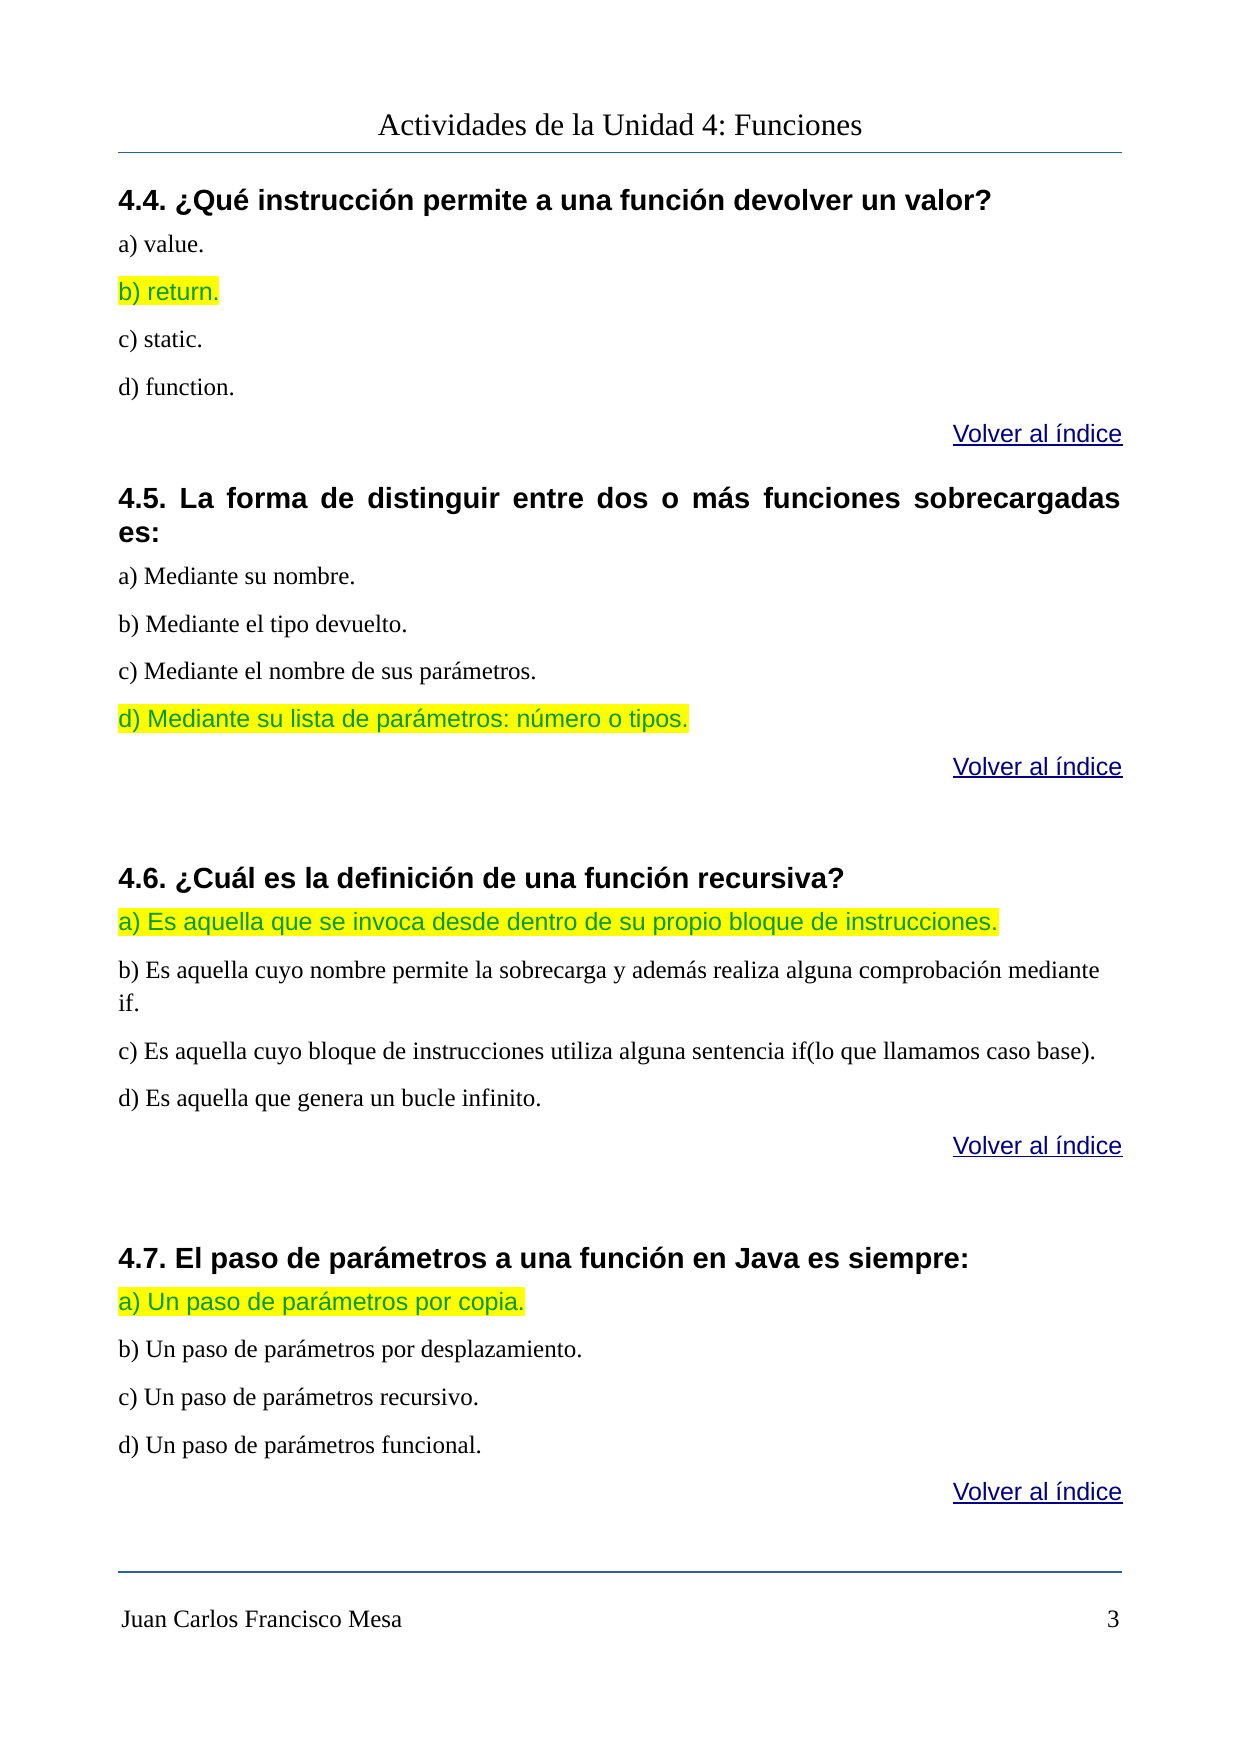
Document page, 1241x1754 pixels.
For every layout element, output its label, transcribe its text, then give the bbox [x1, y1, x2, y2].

text c) Un paso de parámetros recursivo. [118, 1382, 1122, 1411]
text d) function. [118, 372, 1122, 401]
text c) Es aquella cuyo bloque de instrucciones utiliza alguna sentencia if(lo que llamamos caso base). [118, 1036, 1122, 1064]
text a) Mediante su nombre. [118, 561, 1122, 590]
text b) Un paso de parámetros por desplazamiento. [118, 1334, 1122, 1363]
text b) Mediante el tipo devuelto. [118, 609, 1122, 637]
text c) static. [118, 324, 1122, 353]
text Volver al índice [118, 419, 1122, 448]
subtitle 4.7. El paso de parámetros a una función en Java es siempre: [118, 1241, 1122, 1274]
text b) Es aquella cuyo nombre permite la sobrecarga y además realiza alguna comprobación mediante if. [118, 955, 1122, 1017]
text a) Es aquella que se invoca desde dentro de su propio bloque de instrucciones. [118, 907, 1122, 936]
subtitle 4.6. ¿Cuál es la definición de una función recursiva? [118, 861, 1122, 895]
text c) Mediante el nombre de sus parámetros. [118, 656, 1122, 685]
text b) return. [118, 276, 1122, 305]
text a) Un paso de parámetros por copia. [118, 1287, 1122, 1316]
text Volver al índice [118, 1131, 1122, 1160]
subtitle 4.5. La forma de distinguir entre dos o más funciones sobrecargadas es: [118, 482, 1122, 549]
text d) Un paso de parámetros funcional. [118, 1430, 1122, 1458]
text d) Mediante su lista de parámetros: número o tipos. [118, 704, 1122, 733]
text d) Es aquella que genera un bucle infinito. [118, 1083, 1122, 1112]
text a) value. [118, 229, 1122, 258]
text Volver al índice [118, 752, 1122, 780]
text Volver al índice [118, 1477, 1122, 1506]
subtitle 4.4. ¿Qué instrucción permite a una función devolver un valor? [118, 183, 1122, 216]
